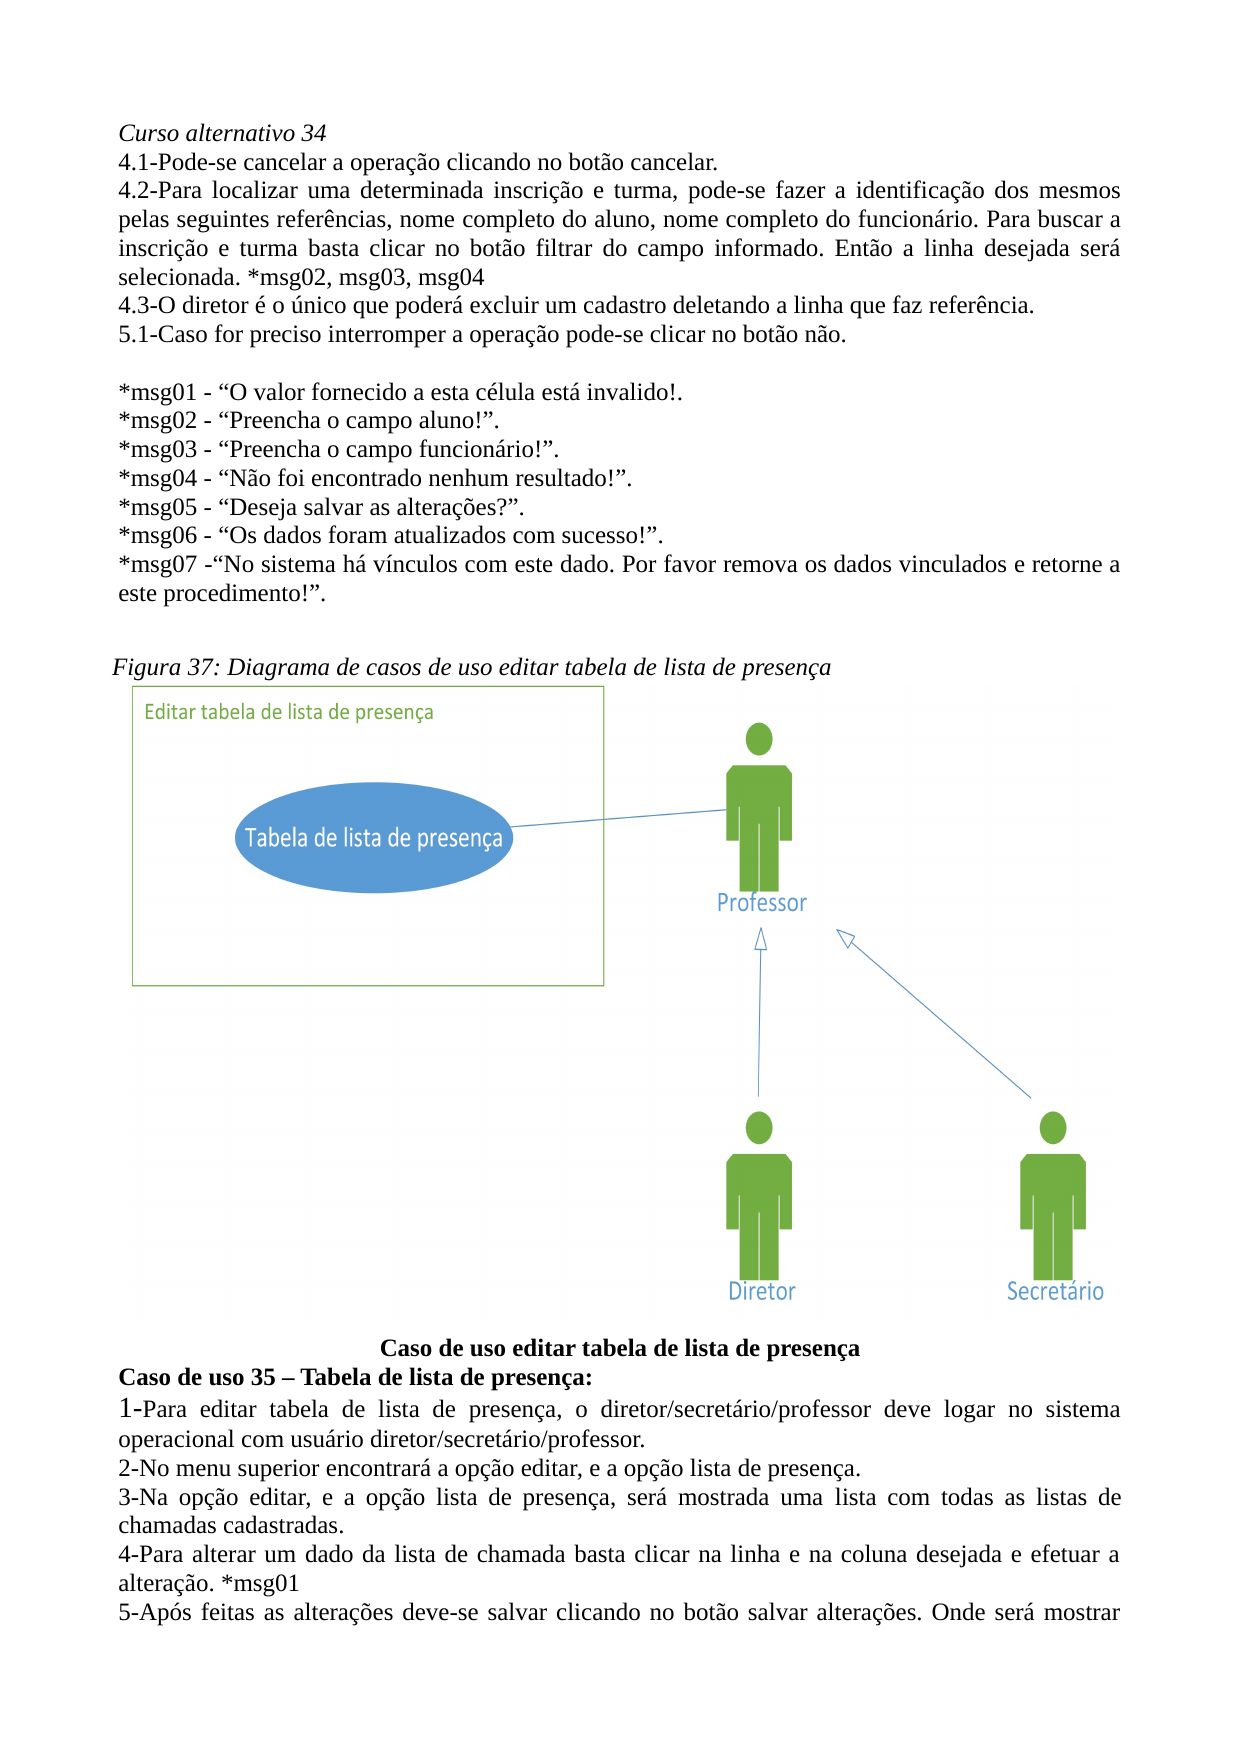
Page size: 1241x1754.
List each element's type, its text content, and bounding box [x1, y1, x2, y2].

text *msg04 - “Não foi encontrado nenhum resultado!”. [118, 463, 1122, 492]
text *msg05 - “Deseja salvar as alterações?”. [118, 492, 1122, 521]
text 2-No menu superior encontrará a opção editar, e a opção lista de presença. [118, 1453, 1122, 1482]
text *msg02 - “Preencha o campo aluno!”. [118, 406, 1122, 434]
text Curso alternativo 34 [118, 118, 1122, 147]
text 5-Após feitas as alterações deve-se salvar clicando no botão salvar alterações. Onde será mostrar [118, 1597, 1122, 1625]
text 5.1-Caso for preciso interromper a operação pode-se clicar no botão não. [118, 319, 1122, 348]
picture [121, 685, 1118, 1322]
text Caso de uso 35 – Tabela de lista de presença: [118, 1362, 1122, 1391]
text *msg06 - “Os dados foram atualizados com sucesso!”. [118, 521, 1122, 549]
text 4.2-Para localizar uma determinada inscrição e turma, pode-se fazer a identificação dos mesmos pelas seguintes referências, nome completo do aluno, nome completo do funcionário. Para buscar a inscrição e turma basta clicar no botão filtrar do campo informado. Então a linha desejada será selecionada. *msg02, msg03, msg04 [118, 176, 1122, 291]
text 1-Para editar tabela de lista de presença, o diretor/secretário/professor deve logar no sistema operacional com usuário diretor/secretário/professor. [118, 1391, 1122, 1453]
text 4.1-Pode-se cancelar a operação clicando no botão cancelar. [118, 147, 1122, 176]
text 4.3-O diretor é o único que poderá excluir um cadastro deletando a linha que faz referência. [118, 291, 1122, 319]
text 4-Para alterar um dado da lista de chamada basta clicar na linha e na coluna desejada e efetuar a alteração. *msg01 [118, 1539, 1122, 1597]
text [112, 636, 1127, 652]
text *msg07 -“No sistema há vínculos com este dado. Por favor remova os dados vinculados e retorne a este procedimento!”. [118, 549, 1122, 607]
text Caso de uso editar tabela de lista de presença [112, 681, 1127, 1362]
text *msg03 - “Preencha o campo funcionário!”. [118, 434, 1122, 463]
text 3-Na opção editar, e a opção lista de presença, será mostrada uma lista com todas as listas de chamadas cadastradas. [118, 1482, 1122, 1539]
text *msg01 - “O valor fornecido a esta célula está invalido!. [118, 377, 1122, 406]
text Figura 37: Diagrama de casos de uso editar tabela de lista de presença [112, 652, 1127, 681]
